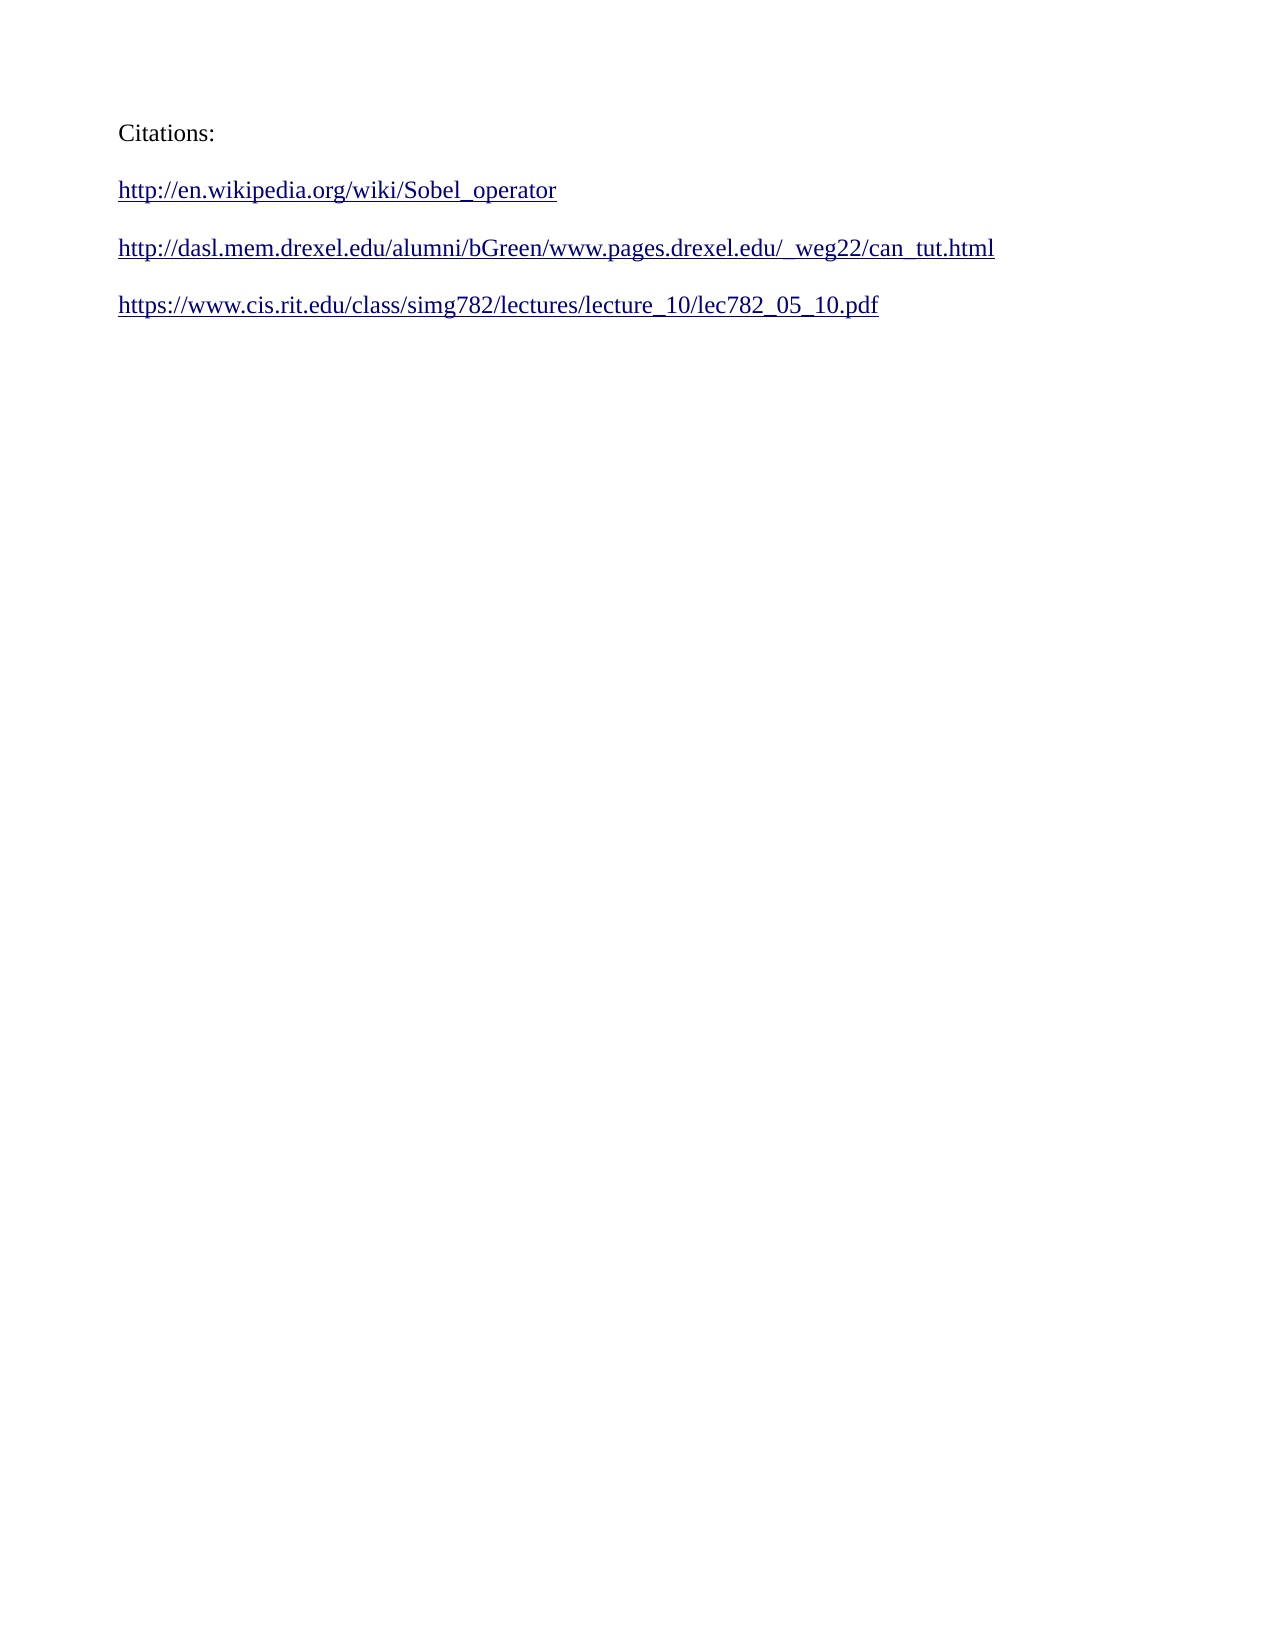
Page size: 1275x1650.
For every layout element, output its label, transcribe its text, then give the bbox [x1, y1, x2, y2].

text https://www.cis.rit.edu/class/simg782/lectures/lecture_10/lec782_05_10.pdf [118, 291, 1157, 319]
text http://en.wikipedia.org/wiki/Sobel_operator [118, 176, 1157, 204]
text http://dasl.mem.drexel.edu/alumni/bGreen/www.pages.drexel.edu/_weg22/can_tut.html [118, 233, 1157, 262]
text Citations: [118, 118, 1157, 147]
